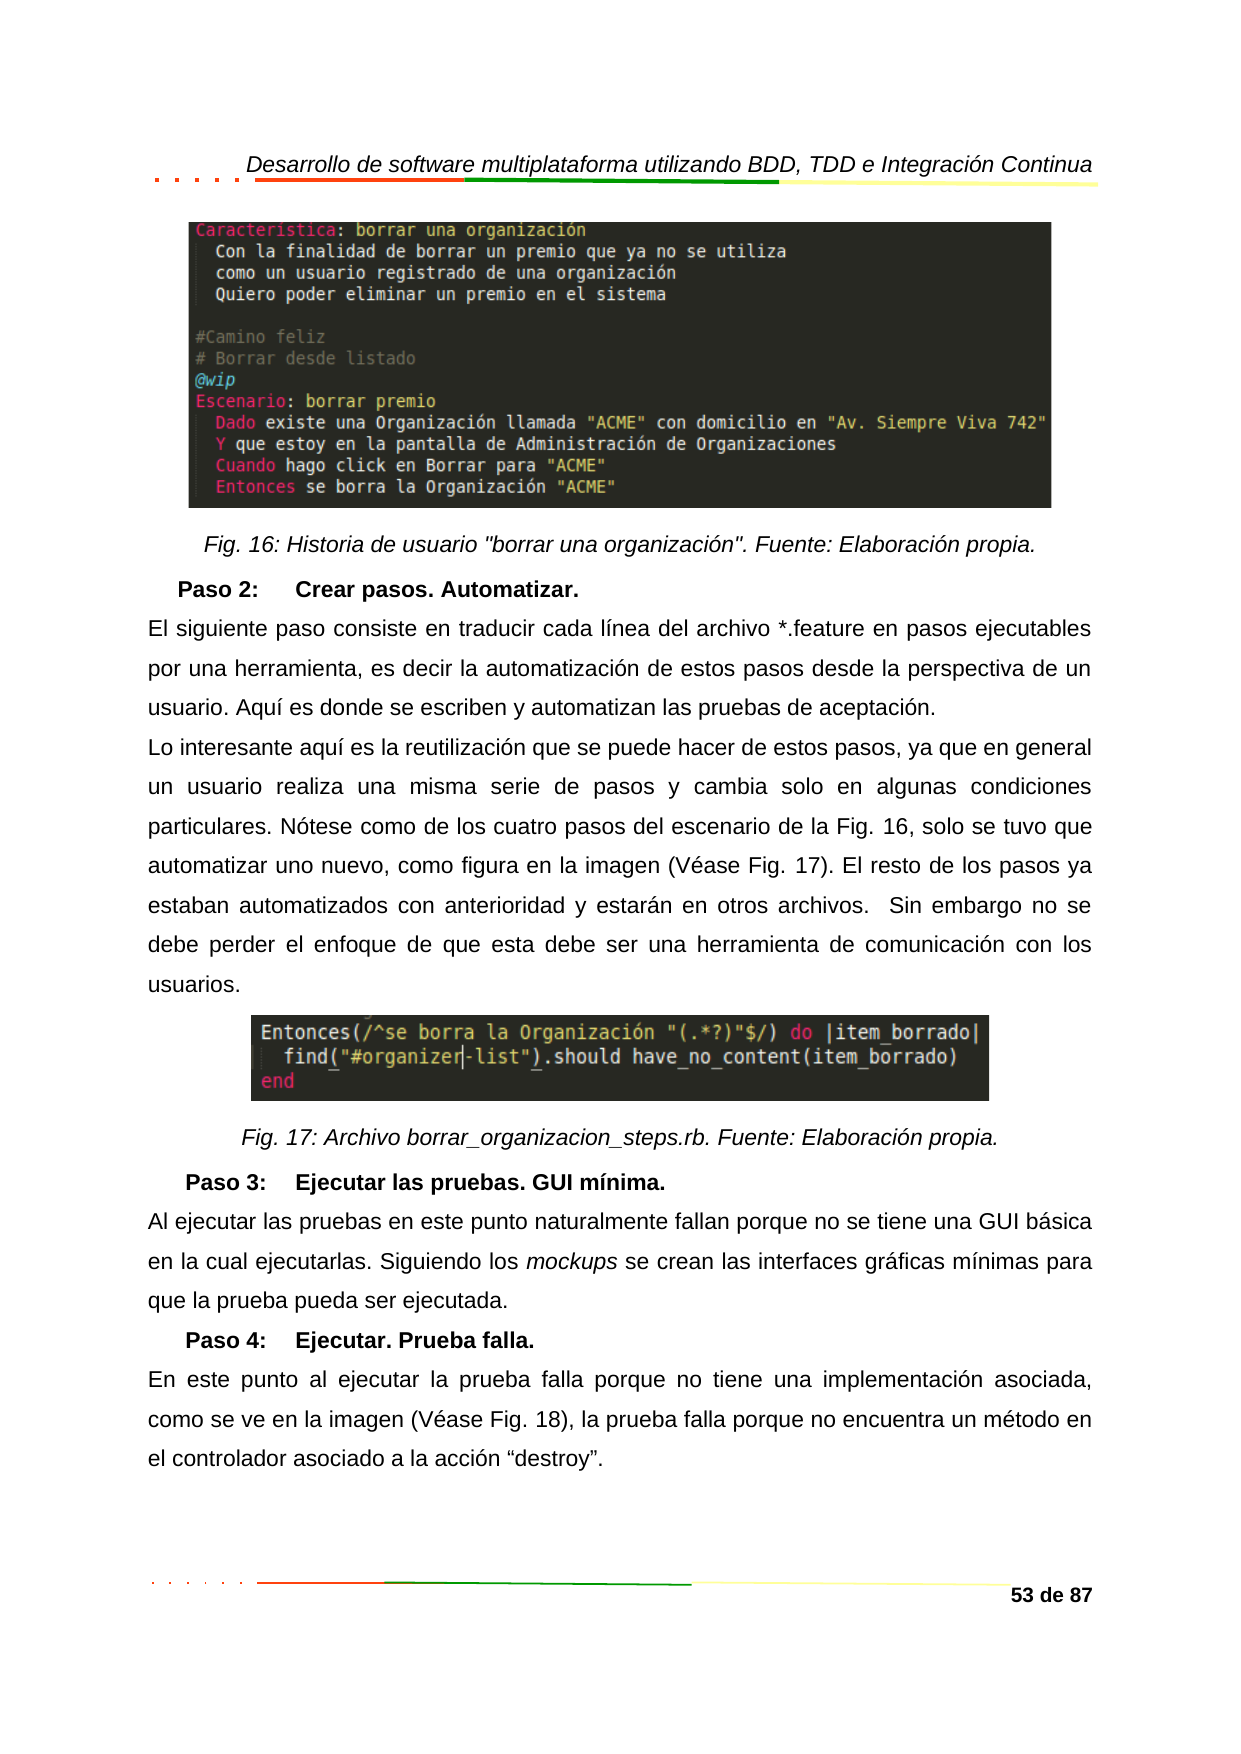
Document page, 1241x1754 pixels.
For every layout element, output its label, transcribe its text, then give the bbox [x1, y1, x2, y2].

list Crear pasos. Automatizar. [177, 576, 1093, 602]
text Lo interesante aquí es la reutilización que se puede hacer de estos pasos, ya que en general un usuario realiza una misma serie de pasos y cambia solo en algunas condiciones particulares. Nótese como de los cuatro pasos del escenario de la Fig. 16, solo se tuvo que automatizar uno nuevo, como figura en la imagen (Véase Fig. 17). El resto de los pasos ya estaban automatizados con anterioridad y estarán en otros archivos. Sin embargo no se debe perder el enfoque de que esta debe ser una herramienta de comunicación con los usuarios. [148, 734, 1093, 997]
table_cell Fig. 17: Archivo borrar_organizacion_steps.rb. Fuente: Elaboración propia. [148, 1106, 1093, 1169]
picture [251, 1015, 990, 1101]
text En este punto al ejecutar la prueba falla porque no tiene una implementación asociada, como se ve en la imagen (Véase Fig. 18), la prueba falla porque no encuentra un método en el controlador asociado a la acción “destroy”. [148, 1366, 1093, 1472]
picture [188, 222, 1052, 508]
text El siguiente paso consiste en traducir cada línea del archivo *.feature en pasos ejecutables por una herramienta, es decir la automatización de estos pasos desde la perspectiva de un usuario. Aquí es donde se escriben y automatizan las pruebas de aceptación. [148, 615, 1093, 721]
table_header [148, 216, 1093, 513]
list Ejecutar las pruebas. GUI mínima. [185, 1169, 1093, 1195]
table_cell Fig. 16: Historia de usuario "borrar una organización". Fuente: Elaboración propia. [148, 513, 1093, 576]
text Al ejecutar las pruebas en este punto naturalmente fallan porque no se tiene una GUI básica en la cual ejecutarlas. Siguiendo los mockups se crean las interfaces gráficas mínimas para que la prueba pueda ser ejecutada. [148, 1208, 1093, 1314]
list Ejecutar. Prueba falla. [185, 1327, 1093, 1353]
table_header [148, 1010, 1093, 1106]
